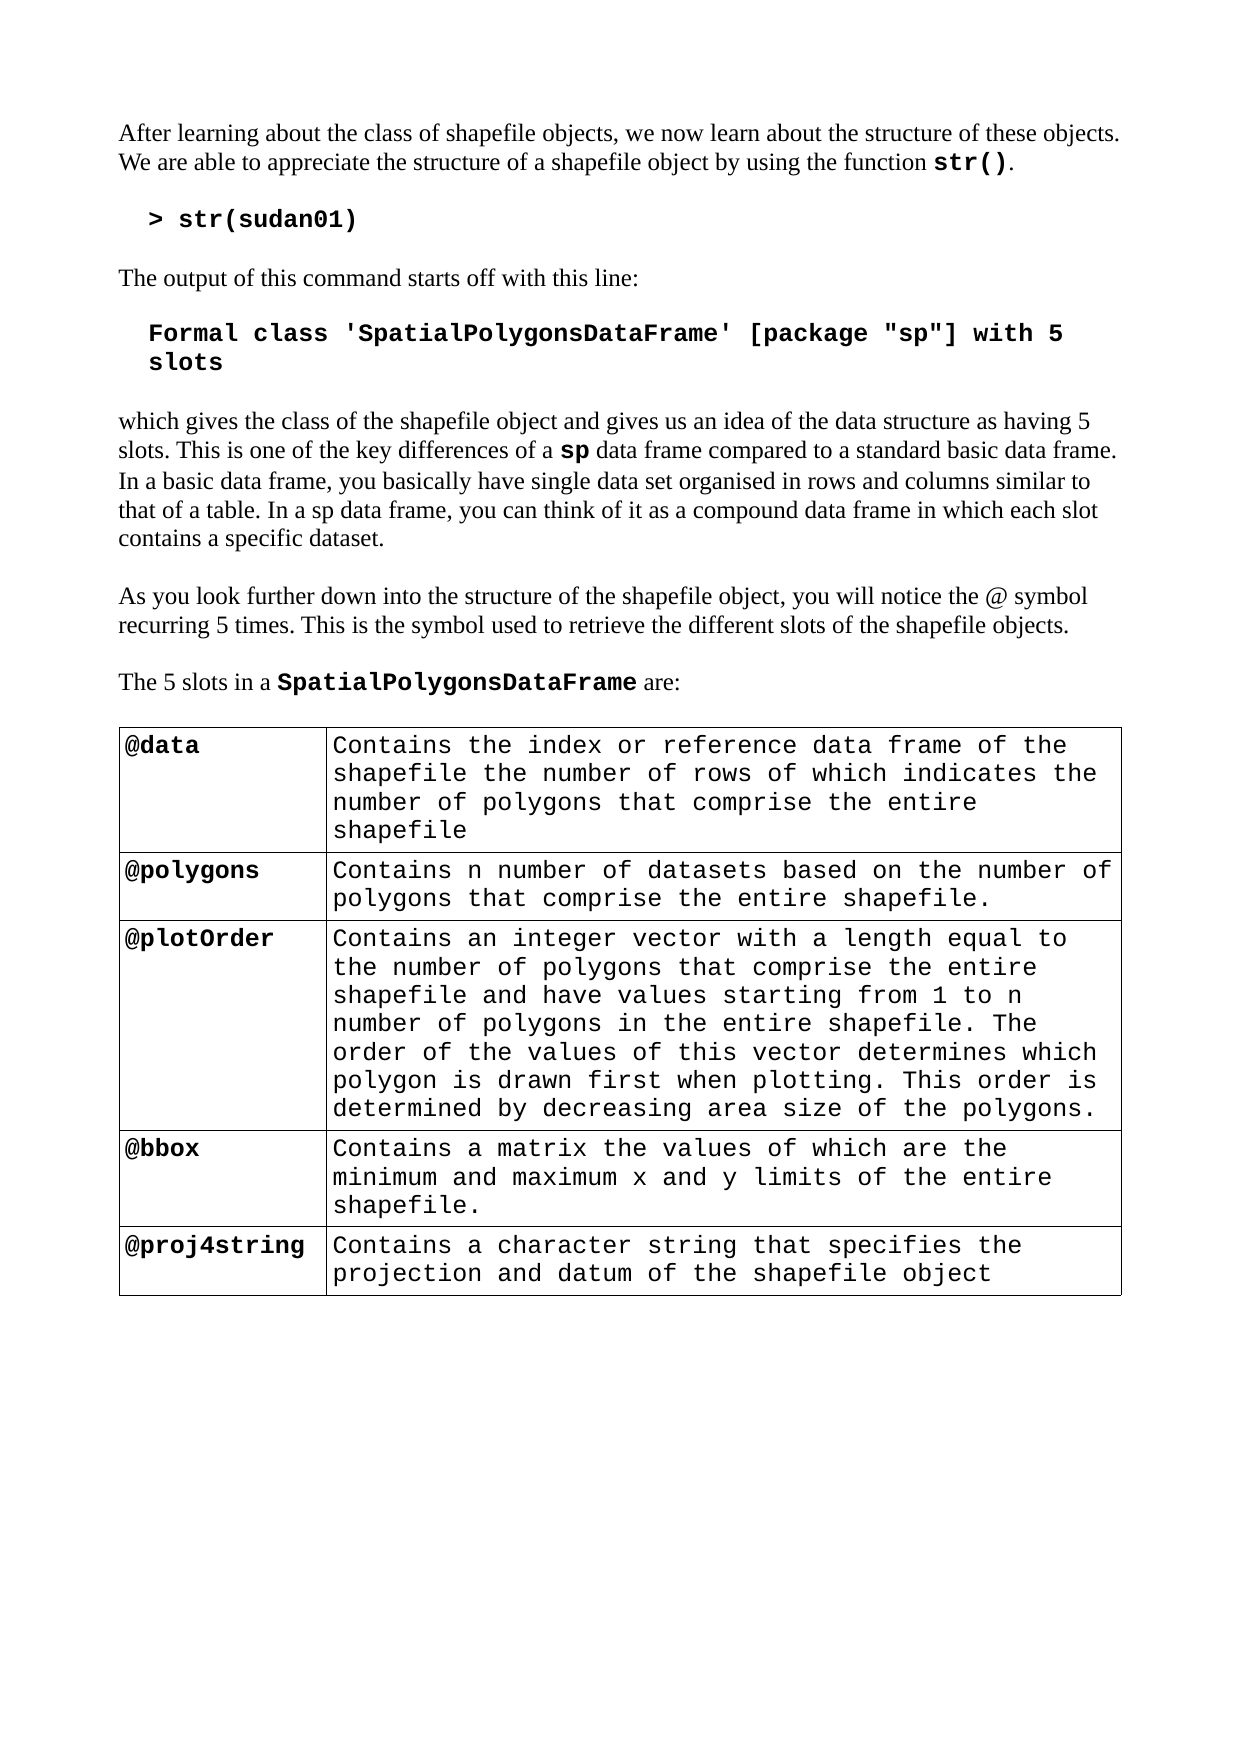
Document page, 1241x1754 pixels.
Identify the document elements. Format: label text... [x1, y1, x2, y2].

text As you look further down into the structure of the shapefile object, you will notice the @ symbol recurring 5 times. This is the symbol used to retrieve the different slots of the shapefile objects. [118, 581, 1122, 638]
table_cell Contains a character string that specifies the projection and datum of the shapefile object [327, 1227, 1121, 1295]
table_cell @plotOrder [120, 921, 326, 1130]
text Formal class 'SpatialPolygonsDataFrame' [package "sp"] with 5 [118, 321, 1122, 349]
table_cell @proj4string [120, 1227, 326, 1295]
table_cell Contains n number of datasets based on the number of polygons that comprise the entire shapefile. [327, 853, 1121, 920]
table_header Contains the index or reference data frame of the shapefile the number of rows of which indicates the number of polygons that comprise the entire shapefile [327, 728, 1121, 852]
table_header @data [120, 728, 326, 852]
table_cell @bbox [120, 1131, 326, 1226]
text After learning about the class of shapefile objects, we now learn about the structure of these objects. We are able to appreciate the structure of a shapefile object by using the function str(). [118, 118, 1122, 178]
table_cell Contains an integer vector with a length equal to the number of polygons that comprise the entire shapefile and have values starting from 1 to n number of polygons in the entire shapefile. The order of the values of this vector determines which polygon is drawn first when plotting. This order is determined by decreasing area size of the polygons. [327, 921, 1121, 1130]
text > str(sudan01) [118, 206, 1122, 235]
text The output of this command starts off with this line: [118, 263, 1122, 292]
table_cell Contains a matrix the values of which are the minimum and maximum x and y limits of the entire shapefile. [327, 1131, 1121, 1226]
table_cell @polygons [120, 853, 326, 920]
text The 5 slots in a SpatialPolygonsDataFrame are: [118, 667, 1122, 698]
text which gives the class of the shapefile object and gives us an idea of the data structure as having 5 slots. This is one of the key differences of a sp data frame compared to a standard basic data frame. In a basic data frame, you basically have single data set organised in rows and columns similar to that of a table. In a sp data frame, you can think of it as a compound data frame in which each slot contains a specific dataset. [118, 406, 1122, 552]
text slots [118, 349, 1122, 378]
